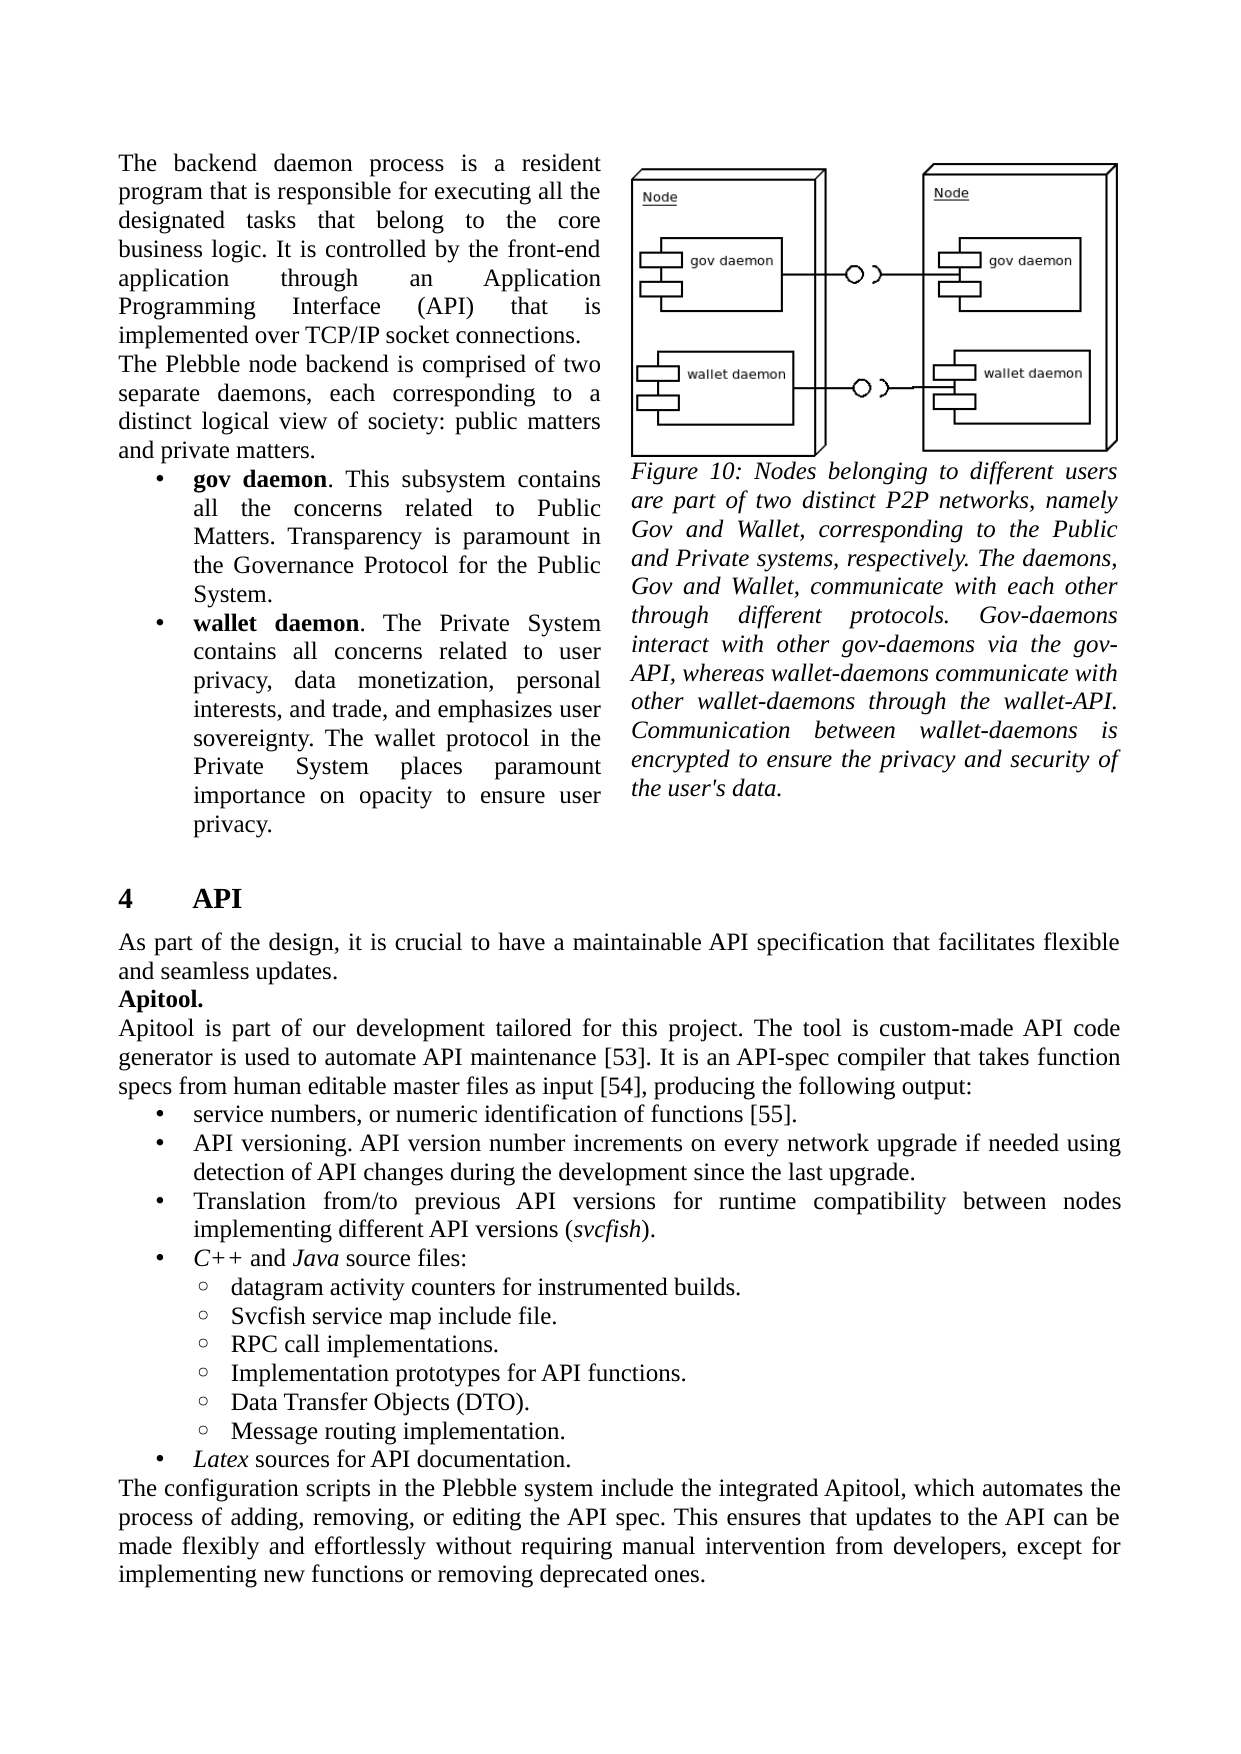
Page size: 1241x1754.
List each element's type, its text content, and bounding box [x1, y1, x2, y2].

list gov daemon. This subsystem contains all the concerns related to Public Matters. Transparency is paramount in the Governance Protocol for the Public System. [156, 464, 631, 608]
list Translation from/to previous API versions for runtime compatibility between nodes implementing different API versions (svcfish). [156, 1186, 1122, 1243]
subtitle API [118, 881, 1122, 914]
picture [630, 162, 1119, 457]
list Message routing implementation. [193, 1416, 1122, 1444]
text As part of the design, it is crucial to have a maintainable API specification that facilitates flexible and seamless updates. [118, 927, 1122, 984]
text The Plebble node backend is comprised of two separate daemons, each corresponding to a distinct logical view of society: public matters and private matters. [118, 349, 631, 464]
list C++ and Java source files: [156, 1243, 1122, 1272]
text The backend daemon process is a resident program that is responsible for executing all the designated tasks that belong to the core business logic. It is controlled by the front-end application through an Application Programming Interface (API) that is implemented over TCP/IP socket connections. [118, 148, 1122, 349]
list Implementation prototypes for API functions. [193, 1358, 1122, 1387]
text Figure 10: Nodes belonging to different users are part of two distinct P2P networks, namely Gov and Wallet, corresponding to the Public and Private systems, respectively. The daemons, Gov and Wallet, communicate with each other through different protocols. Gov-daemons interact with other gov-daemons via the gov-API, whereas wallet-daemons communicate with other wallet-daemons through the wallet-API. Communication between wallet-daemons is encrypted to ensure the privacy and security of the user's data. [631, 457, 1118, 801]
list RPC call implementations. [193, 1329, 1122, 1358]
text The configuration scripts in the Plebble system include the integrated Apitool, which automates the process of adding, removing, or editing the API spec. This ensures that updates to the API can be made flexibly and effortlessly without requiring manual intervention from developers, except for implementing new functions or removing deprecated ones. [118, 1473, 1122, 1588]
list Svcfish service map include file. [193, 1301, 1122, 1329]
list service numbers, or numeric identification of functions [55]. [156, 1099, 1122, 1128]
text Apitool. [118, 984, 1122, 1013]
list Data Transfer Objects (DTO). [193, 1387, 1122, 1416]
list Latex sources for API documentation. [156, 1444, 1122, 1473]
list wallet daemon. The Private System contains all concerns related to user privacy, data monetization, personal interests, and trade, and emphasizes user sovereignty. The wallet protocol in the Private System places paramount importance on opacity to ensure user privacy. [156, 608, 1122, 838]
list API versioning. API version number increments on every network upgrade if needed using detection of API changes during the development since the last upgrade. [156, 1128, 1122, 1186]
list datagram activity counters for instrumented builds. [193, 1272, 1122, 1301]
text Apitool is part of our development tailored for this project. The tool is custom-made API code generator is used to automate API maintenance [53]. It is an API-spec compiler that takes function specs from human editable master files as input [54], producing the following output: [118, 1013, 1122, 1099]
